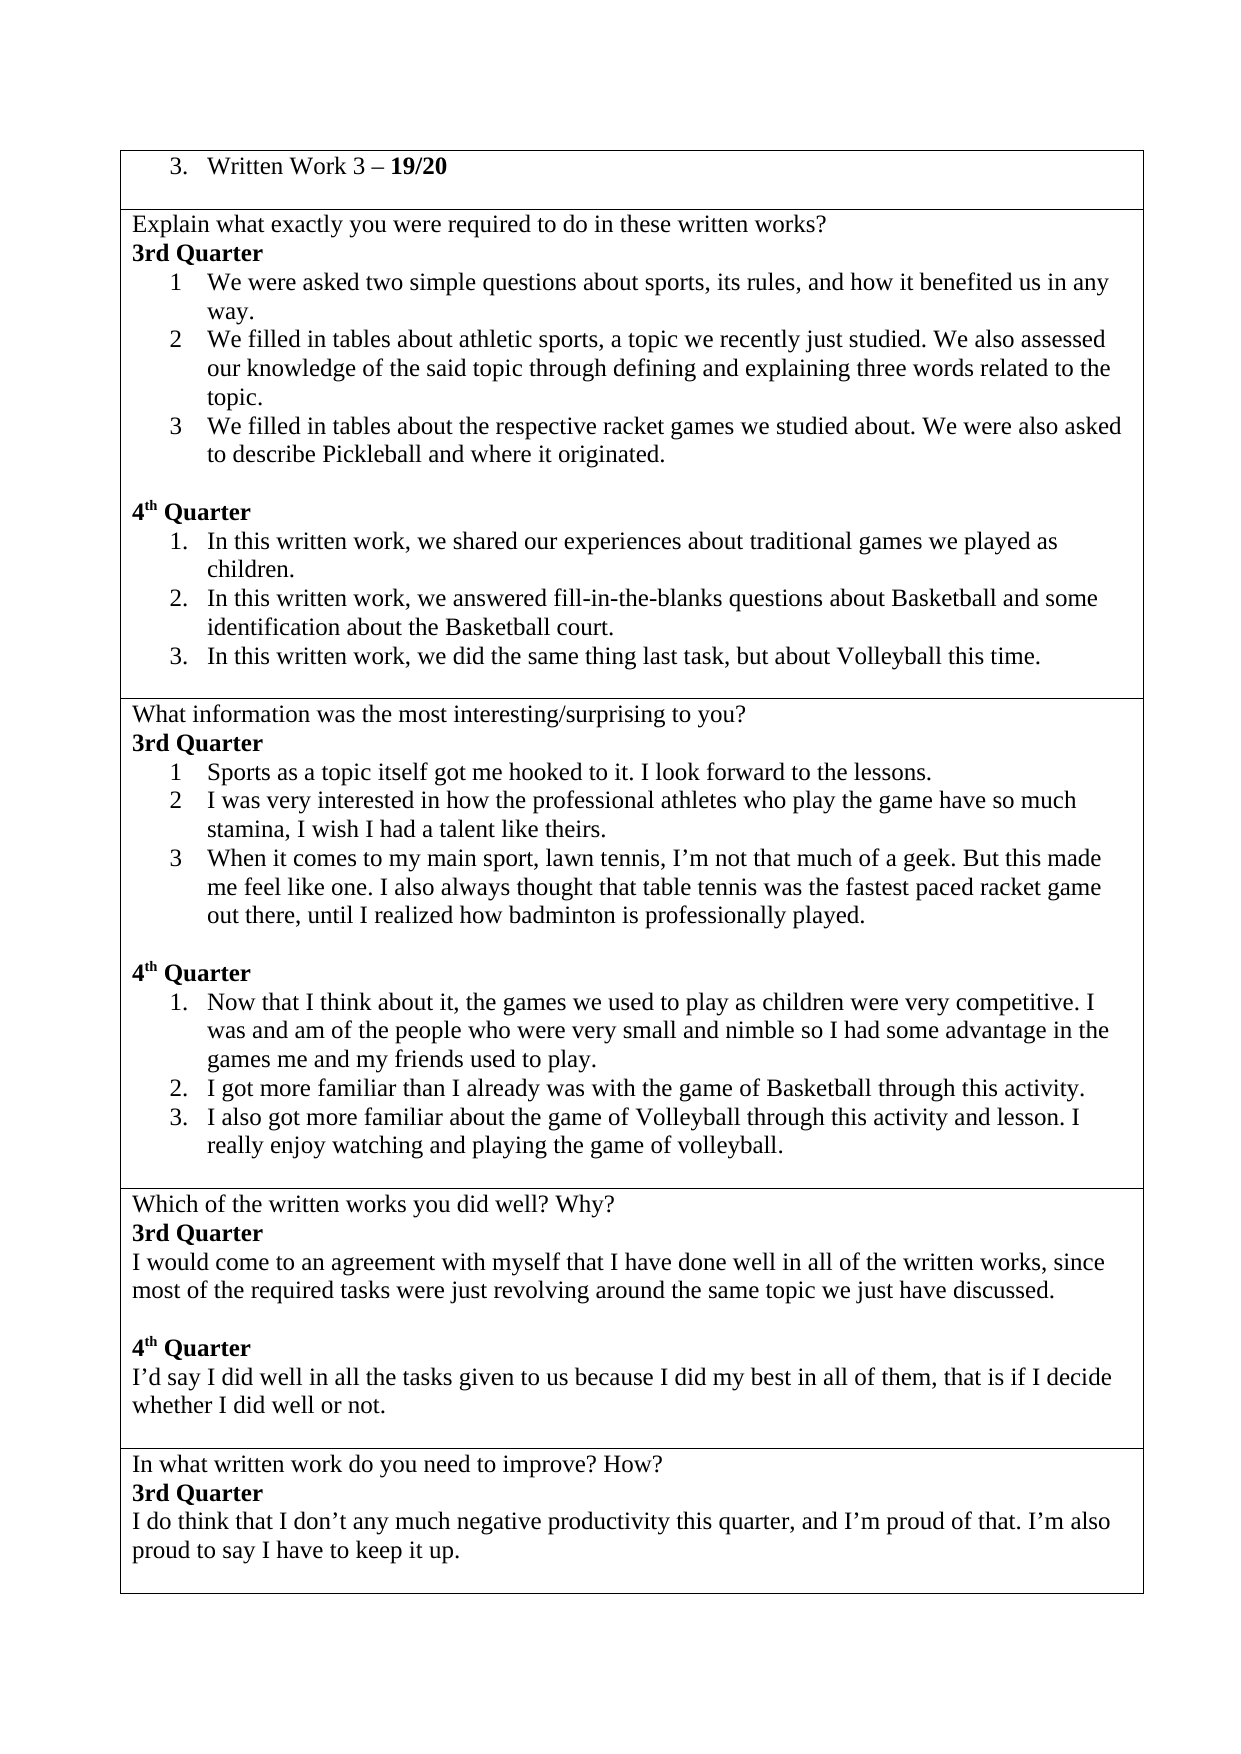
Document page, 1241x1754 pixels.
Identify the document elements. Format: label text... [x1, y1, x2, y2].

table_cell Explain what exactly you were required to do in these written works? 3rd Quarter We were asked two simple questions about sports, its rules, and how it benefited us in any way. We filled in tables about athletic sports, a topic we recently just studied. We also assessed our knowledge of the said topic through defining and explaining three words related to the topic. We filled in tables about the respective racket games we studied about. We were also asked to describe Pickleball and where it originated. 4th Quarter In this written work, we shared our experiences about traditional games we played as children. In this written work, we answered fill-in-the-blanks questions about Basketball and some identification about the Basketball court. In this written work, we did the same thing last task, but about Volleyball this time. [121, 210, 1143, 698]
table_cell What information was the most interesting/surprising to you? 3rd Quarter Sports as a topic itself got me hooked to it. I look forward to the lessons. I was very interested in how the professional athletes who play the game have so much stamina, I wish I had a talent like theirs. When it comes to my main sport, lawn tennis, I’m not that much of a geek. But this made me feel like one. I also always thought that table tennis was the fastest paced racket game out there, until I realized how badminton is professionally played. 4th Quarter Now that I think about it, the games we used to play as children were very competitive. I was and am of the people who were very small and nimble so I had some advantage in the games me and my friends used to play. I got more familiar than I already was with the game of Basketball through this activity. I also got more familiar about the game of Volleyball through this activity and lesson. I really enjoy watching and playing the game of volleyball. [121, 699, 1143, 1188]
table_cell Which of the written works you did well? Why? 3rd Quarter I would come to an agreement with myself that I have done well in all of the written works, since most of the required tasks were just revolving around the same topic we just have discussed. 4th Quarter I’d say I did well in all the tasks given to us because I did my best in all of them, that is if I decide whether I did well or not. [121, 1189, 1143, 1448]
table_header What are the Written Works? 3rd Quarter Written Work 1 - 19/20 Written Work 2 - 22/25 Written Work 3 - 29/30 4th Quarter Written Work 1 – 9/10 Written Work 2 – 20/20 Written Work 3 – 19/20 [121, 151, 1143, 208]
table_cell In what written work do you need to improve? How? 3rd Quarter I do think that I don’t any much negative productivity this quarter, and I’m proud of that. I’m also proud to say I have to keep it up. [121, 1449, 1143, 1593]
